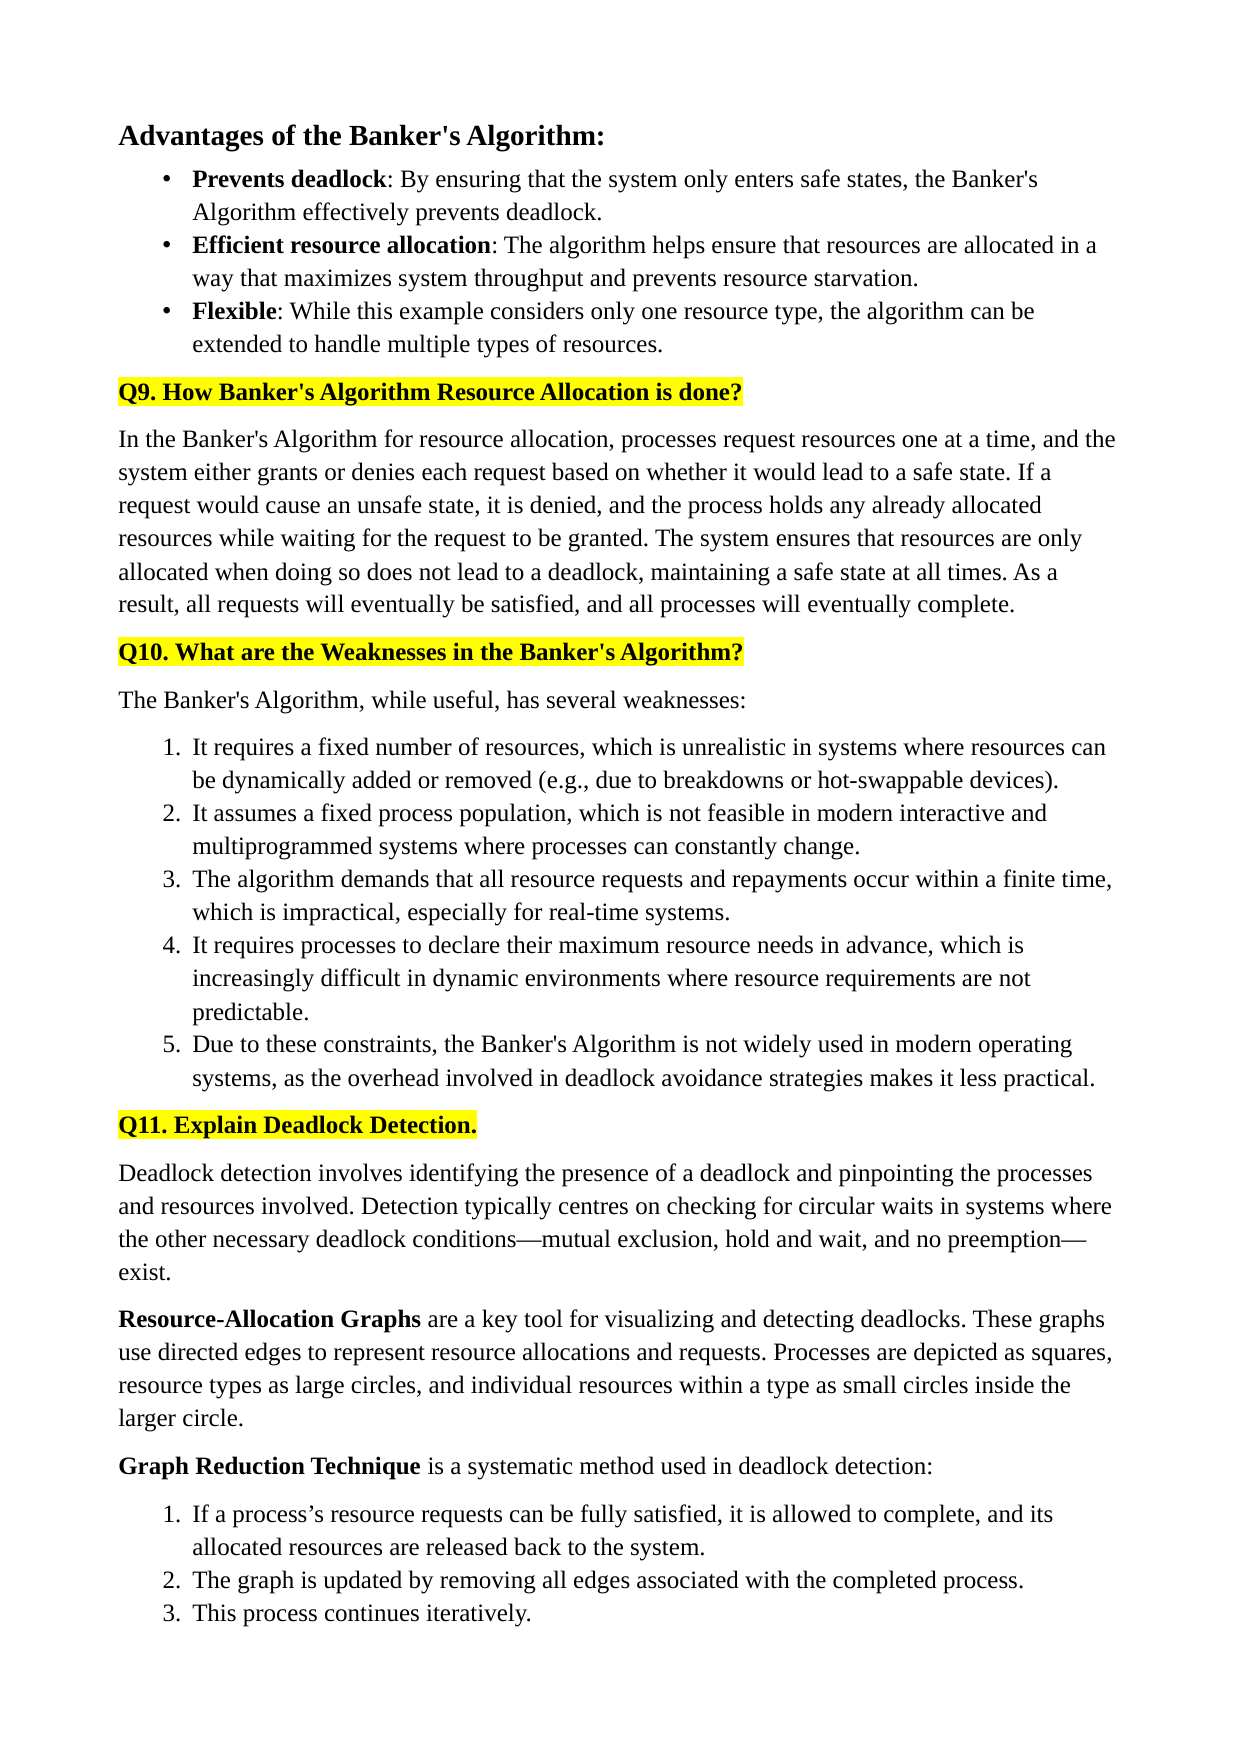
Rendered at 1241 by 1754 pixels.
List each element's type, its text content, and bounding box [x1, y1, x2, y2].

text Resource-Allocation Graphs are a key tool for visualizing and detecting deadlocks. These graphs use directed edges to represent resource allocations and requests. Processes are depicted as squares, resource types as large circles, and individual resources within a type as small circles inside the larger circle. [118, 1304, 1122, 1432]
list Efficient resource allocation: The algorithm helps ensure that resources are allocated in a way that maximizes system throughput and prevents resource starvation. [162, 230, 1122, 292]
text In the Banker's Algorithm for resource allocation, processes request resources one at a time, and the system either grants or denies each request based on whether it would lead to a safe state. If a request would cause an unsafe state, it is denied, and the process holds any already allocated resources while waiting for the request to be granted. The system ensures that resources are only allocated when doing so does not lead to a deadlock, maintaining a safe state at all times. As a result, all requests will eventually be satisfied, and all processes will eventually complete. [118, 424, 1122, 618]
list It requires a fixed number of resources, which is unrealistic in systems where resources can be dynamically added or removed (e.g., due to breakdowns or hot-swappable devices). [162, 732, 1122, 794]
list Prevents deadlock: By ensuring that the system only enters safe states, the Banker's Algorithm effectively prevents deadlock. [162, 164, 1122, 226]
text Graph Reduction Technique is a systematic method used in deadlock detection: [118, 1451, 1122, 1480]
list This process continues iteratively. [162, 1598, 1122, 1627]
list Flexible: While this example considers only one resource type, the algorithm can be extended to handle multiple types of resources. [162, 296, 1122, 358]
list The graph is updated by removing all edges associated with the completed process. [162, 1565, 1122, 1593]
text The Banker's Algorithm, while useful, has several weaknesses: [118, 685, 1122, 713]
text Q10. What are the Weaknesses in the Banker's Algorithm? [118, 637, 1122, 666]
list The algorithm demands that all resource requests and repayments occur within a finite time, which is impractical, especially for real-time systems. [162, 864, 1122, 926]
list It requires processes to declare their maximum resource needs in advance, which is increasingly difficult in dynamic environments where resource requirements are not predictable. [162, 931, 1122, 1025]
list Due to these constraints, the Banker's Algorithm is not widely used in modern operating systems, as the overhead involved in deadlock avoidance strategies makes it less practical. [162, 1029, 1122, 1091]
text Deadlock detection involves identifying the presence of a deadlock and pinpointing the processes and resources involved. Detection typically centres on checking for circular waits in systems where the other necessary deadlock conditions—mutual exclusion, hold and wait, and no preemption—exist. [118, 1158, 1122, 1286]
text Q9. How Banker's Algorithm Resource Allocation is done? [118, 377, 1122, 406]
list It assumes a fixed process population, which is not feasible in modern interactive and multiprogrammed systems where processes can constantly change. [162, 798, 1122, 860]
text Q11. Explain Deadlock Detection. [118, 1110, 1122, 1139]
list If a process’s resource requests can be fully satisfied, it is allowed to complete, and its allocated resources are released back to the system. [162, 1499, 1122, 1561]
subtitle Advantages of the Banker's Algorithm: [118, 118, 1122, 152]
